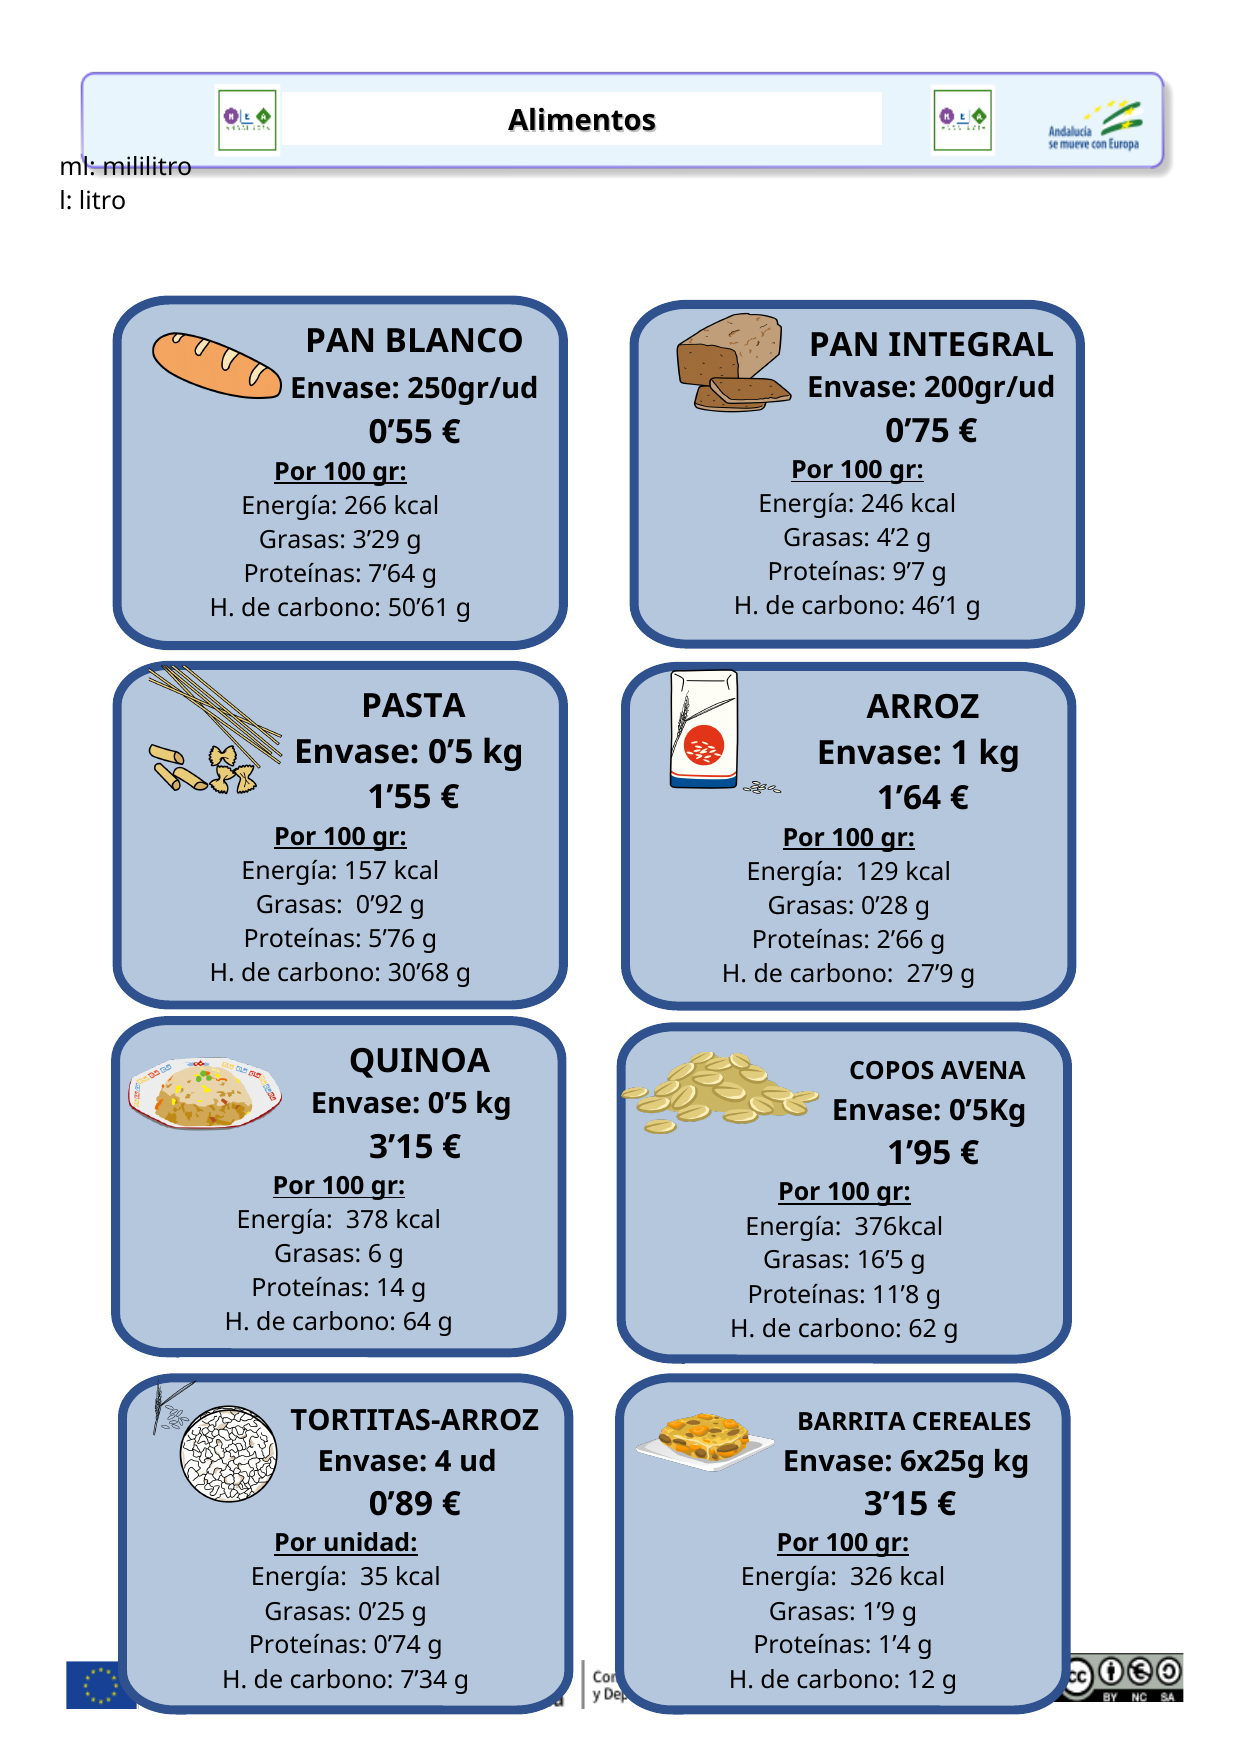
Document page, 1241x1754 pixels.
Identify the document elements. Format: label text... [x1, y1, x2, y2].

text 1’95 € [642, 1129, 1047, 1174]
picture [148, 1375, 282, 1508]
text Energía: 246 kcal [655, 486, 1059, 520]
text 3’15 € [641, 1479, 1045, 1525]
text Proteínas: 7’64 g [138, 556, 542, 590]
text Energía: 129 kcal [646, 853, 1051, 888]
text Envase: 4 ud [282, 1440, 548, 1479]
text [138, 317, 147, 363]
text Envase: 0’5 kg [289, 1083, 541, 1122]
text Por 100 gr: [138, 818, 542, 852]
text Por 100 gr: [641, 1525, 1045, 1559]
text PAN BLANCO [287, 317, 542, 363]
text Energía: 376kcal [642, 1208, 1047, 1242]
text [138, 682, 147, 728]
text Envase: 250gr/ud [287, 363, 542, 408]
text PASTA [284, 682, 542, 728]
text [138, 363, 147, 408]
text Por 100 gr: [646, 819, 1051, 853]
text QUINOA [136, 1037, 541, 1083]
text Proteínas: 0’74 g [143, 1627, 548, 1661]
text BARRITA CEREALES [775, 1394, 1045, 1440]
text Grasas: 16’5 g [642, 1242, 1047, 1276]
text Proteínas: 9’7 g [655, 554, 1059, 588]
text Proteínas: 5’76 g [138, 921, 542, 955]
text Envase: 1 kg [795, 729, 1051, 774]
text H. de carbono: 30’68 g [138, 955, 542, 988]
text Por unidad: [143, 1525, 548, 1559]
text 1’64 € [646, 774, 1051, 819]
text Grasas: 0’92 g [138, 887, 542, 921]
text Energía: 266 kcal [138, 487, 542, 522]
picture [664, 305, 803, 421]
text Proteínas: 11’8 g [642, 1276, 1047, 1310]
text Envase: 200gr/ud [803, 367, 1059, 406]
picture [147, 296, 287, 435]
text Energía: 378 kcal [136, 1202, 541, 1236]
text PAN INTEGRAL [803, 321, 1059, 367]
text Energía: 326 kcal [641, 1559, 1045, 1593]
text H. de carbono: 7’34 g [143, 1661, 548, 1693]
text Por 100 gr: [136, 1168, 541, 1202]
picture [636, 1373, 775, 1512]
text Energía: 157 kcal [138, 852, 542, 887]
text [138, 728, 147, 773]
text Proteínas: 1’4 g [641, 1627, 1045, 1661]
text H. de carbono: 12 g [641, 1661, 1045, 1693]
text COPOS AVENA [642, 1043, 1047, 1089]
text [646, 729, 656, 774]
text Grasas: 6 g [136, 1236, 541, 1270]
text Grasas: 0’25 g [143, 1593, 548, 1627]
text Envase: 0’5 kg [284, 728, 542, 773]
text Grasas: 1’9 g [641, 1593, 1045, 1627]
text ARROZ [795, 683, 1051, 729]
text H. de carbono: 46’1 g [655, 588, 1059, 622]
text 1’55 € [138, 773, 542, 818]
text Sal: 1’7 g [138, 624, 542, 628]
text Grasas: 3’29 g [138, 522, 542, 556]
text Proteínas: 2’66 g [646, 922, 1051, 956]
text H. de carbono: 64 g [136, 1304, 541, 1336]
text Energía: 35 kcal [143, 1559, 548, 1593]
text H. de carbono: 50’61 g [138, 590, 542, 624]
text [655, 367, 664, 406]
text Grasas: 0’28 g [646, 888, 1051, 922]
picture [656, 662, 795, 801]
text Por 100 gr: [655, 452, 1059, 486]
text [655, 321, 664, 367]
picture [621, 1052, 820, 1134]
text Por 100 gr: [642, 1174, 1047, 1208]
text Sal: 1’3 g [655, 622, 1059, 627]
text Envase: 0’5Kg [820, 1089, 1047, 1129]
picture [122, 1044, 289, 1133]
text 0’75 € [655, 406, 1059, 452]
text 0’89 € [143, 1479, 548, 1525]
picture [69, 62, 1190, 185]
text H. de carbono: 27’9 g [646, 956, 1051, 989]
text Envase: 6x25g kg [775, 1440, 1045, 1479]
text ml: mililitro [59, 148, 69, 183]
text 3’15 € [136, 1122, 541, 1168]
text TORTITAS-ARROZ [282, 1394, 548, 1440]
picture [147, 661, 284, 798]
text H. de carbono: 62 g [642, 1310, 1047, 1342]
text [646, 683, 656, 729]
text l: litro [59, 183, 1181, 217]
text Grasas: 4’2 g [655, 520, 1059, 554]
text Proteínas: 14 g [136, 1270, 541, 1304]
text Por 100 gr: [138, 453, 542, 487]
text 0’55 € [138, 408, 542, 453]
